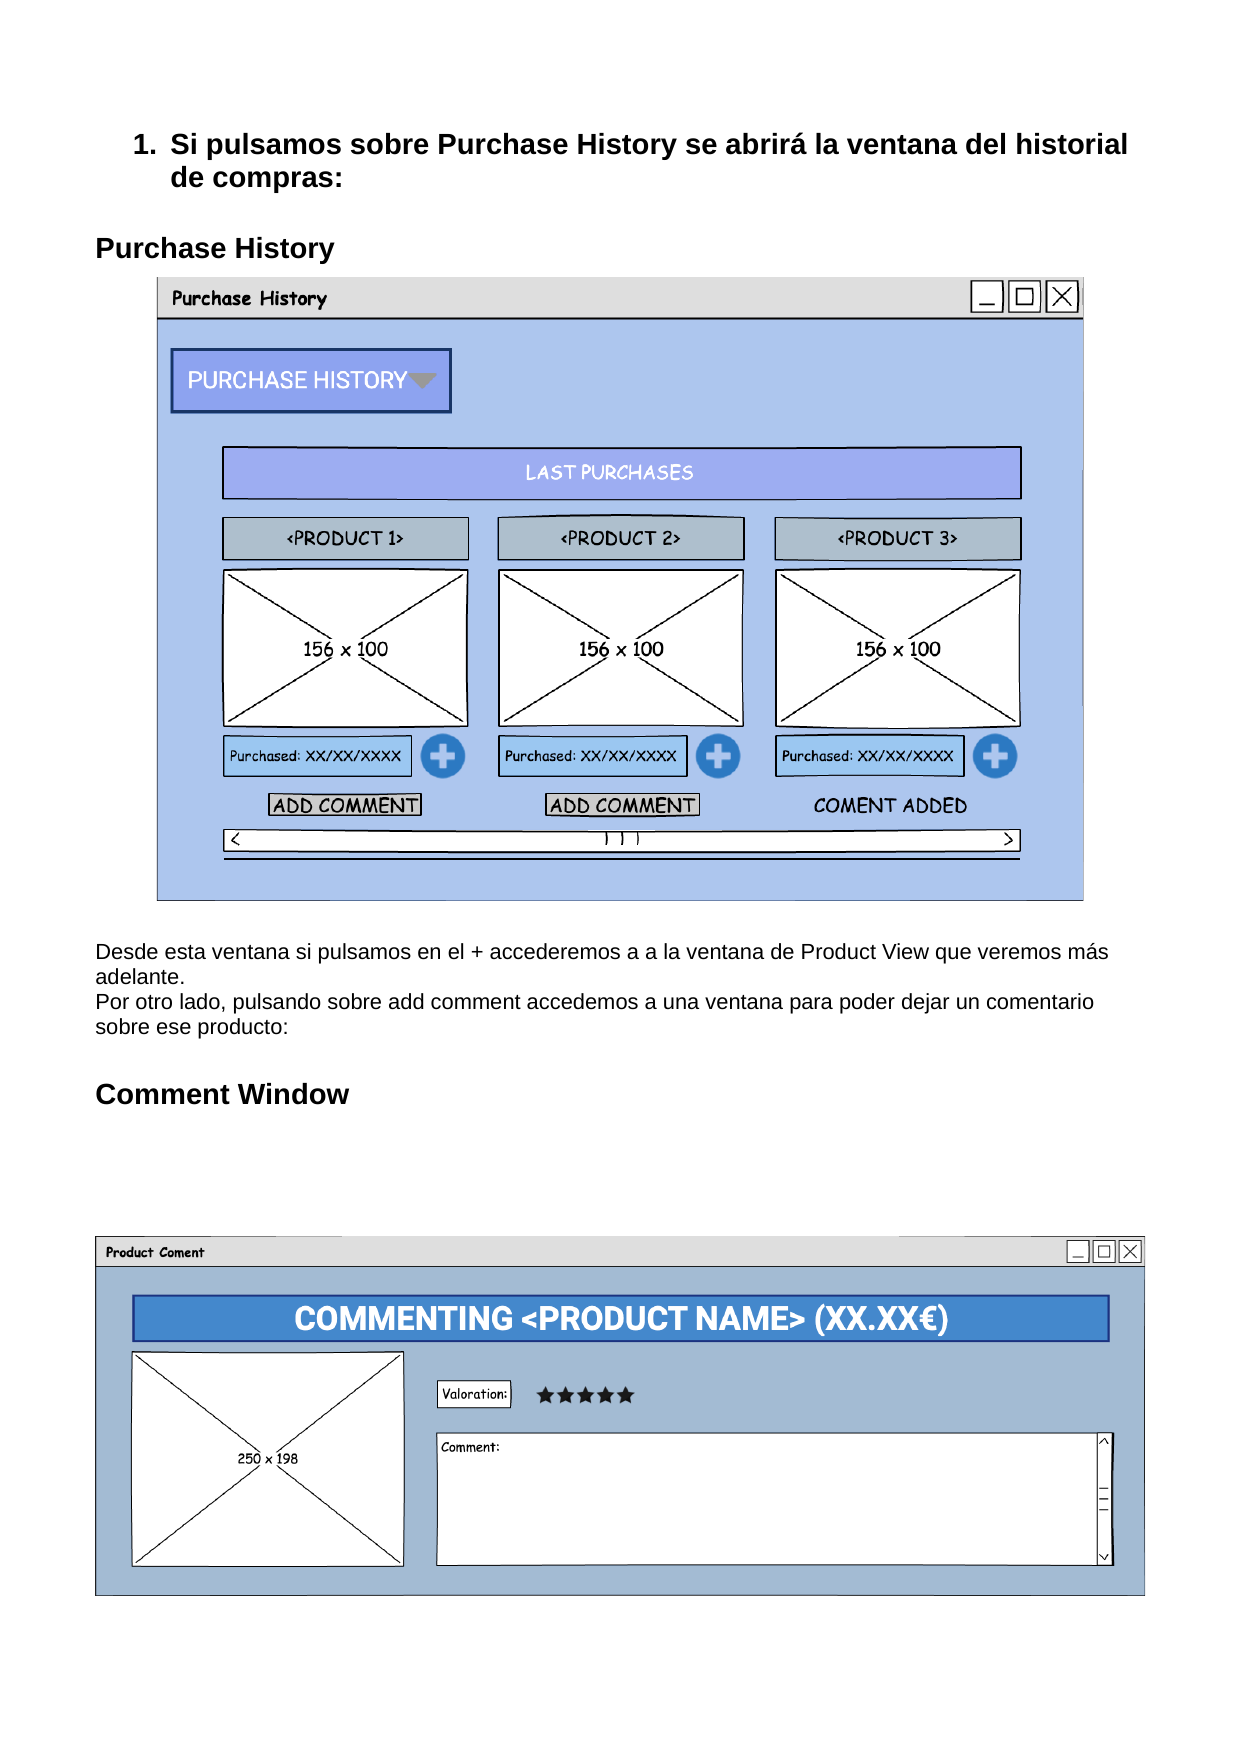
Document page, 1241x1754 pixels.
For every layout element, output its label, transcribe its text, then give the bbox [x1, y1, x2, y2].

subtitle Purchase History [95, 231, 1145, 265]
text Desde esta ventana si pulsamos en el + accederemos a a la ventana de Product View que veremos más adelante. Por otro lado, pulsando sobre add comment accedemos a una ventana para poder dejar un comentario sobre ese producto: [95, 939, 1145, 1039]
list Si pulsamos sobre Purchase History se abrirá la ventana del historial de compras: [133, 127, 1145, 194]
subtitle Comment Window [95, 1077, 1145, 1111]
